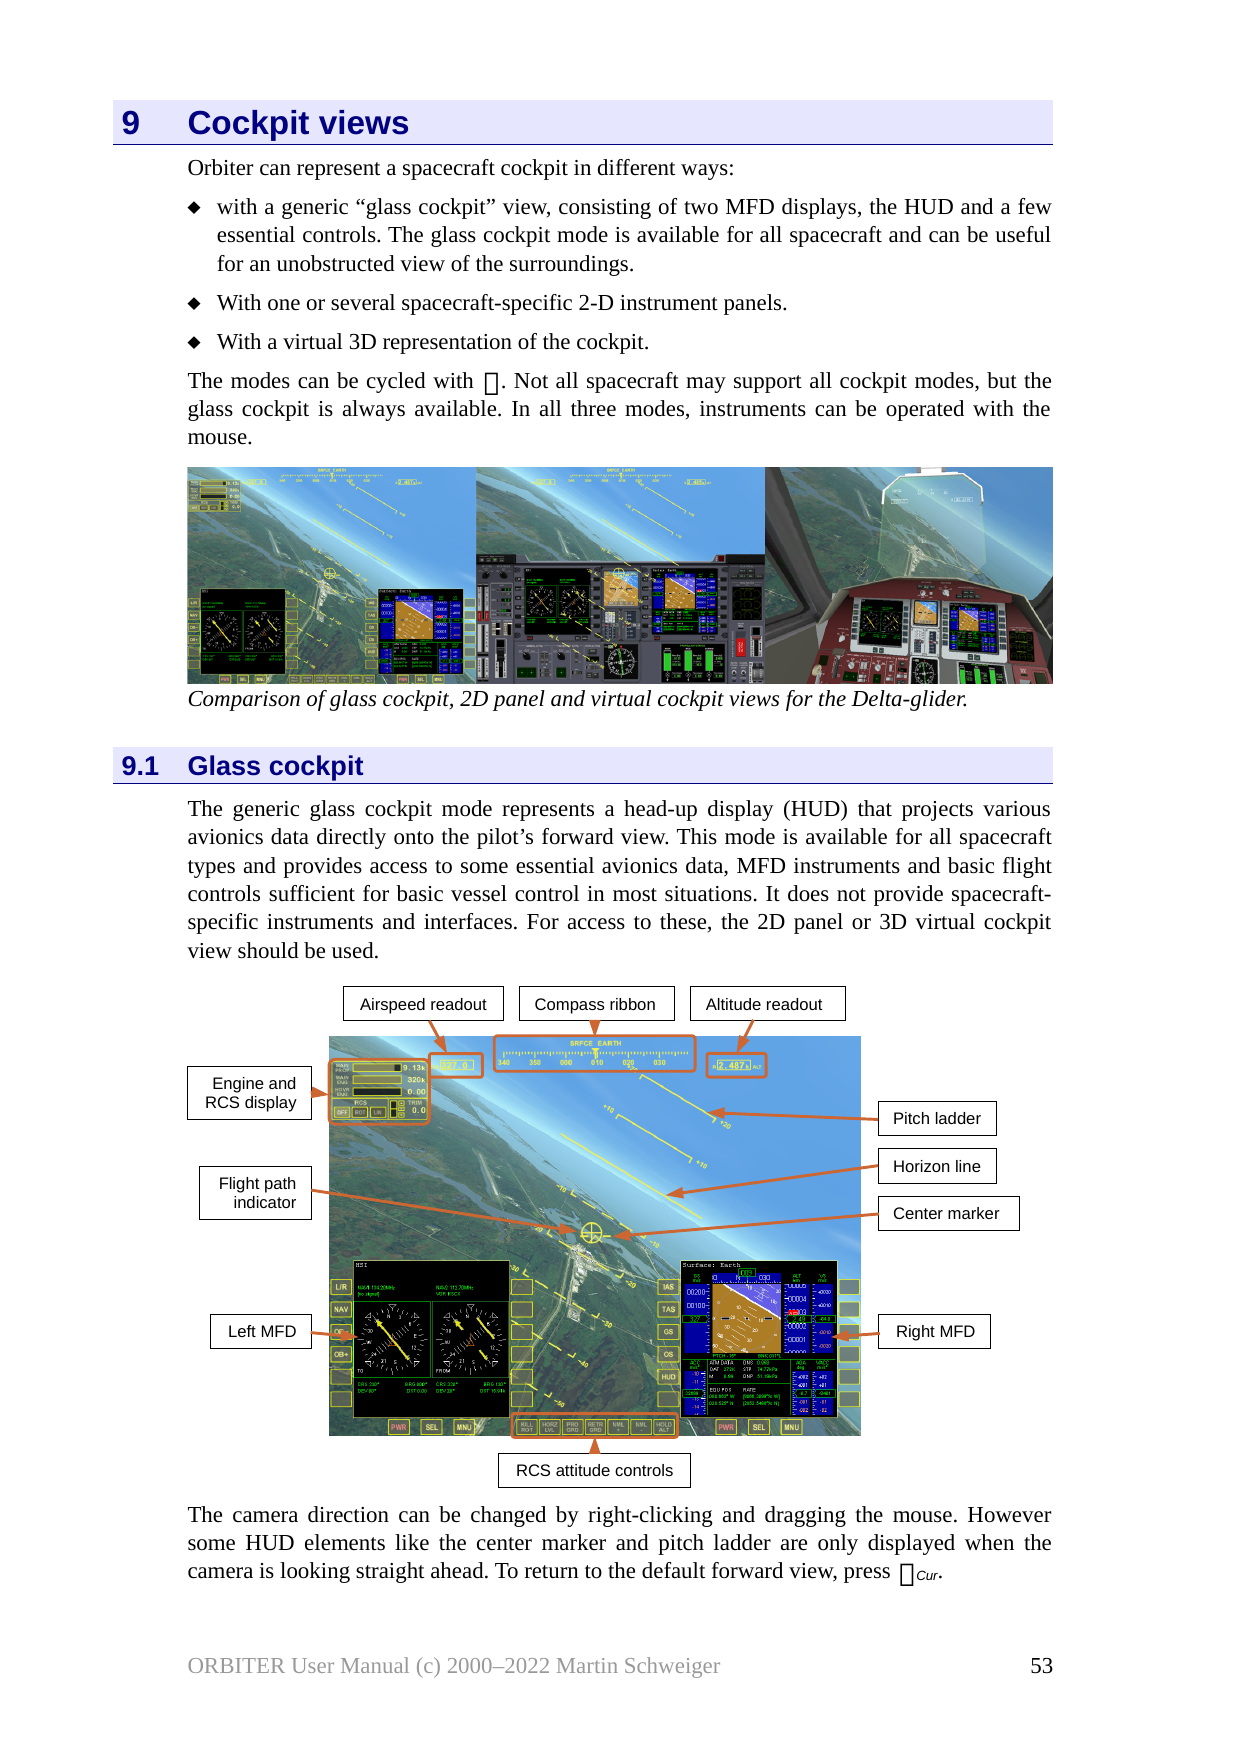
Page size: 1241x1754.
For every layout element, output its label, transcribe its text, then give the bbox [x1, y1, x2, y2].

text Orbiter can represent a spacecraft cockpit in different ways: [187, 153, 1053, 181]
picture [329, 1036, 444, 1060]
text Comparison of glass cockpit, 2D panel and virtual cockpit views for the Delta-glider. [187, 684, 1053, 712]
text [187, 461, 1053, 467]
list with a generic “glass cockpit” view, consisting of two MFD displays, the HUD and a few essential controls. The glass cockpit mode is available for all spacecraft and can be useful for an unobstructed view of the surroundings. [187, 192, 1053, 277]
picture [709, 1055, 764, 1075]
text The generic glass cockpit mode represents a head-up display (HUD) that projects various avionics data directly onto the pilot’s forward view. This mode is available for all spacecraft types and provides access to some essential avionics data, MFD instruments and basic flight controls sufficient for basic vessel control in most situations. It does not provide spacecraft-specific instruments and interfaces. For access to these, the 2D panel or 3D virtual cockpit view should be used. [187, 794, 1053, 964]
subtitle Glass cockpit [113, 747, 1053, 783]
picture [329, 1036, 861, 1436]
text The camera direction can be changed by right-clicking and dragging the mouse. However some HUD elements like the center marker and pitch ladder are only displayed when the camera is looking straight ahead. To return to the default forward view, press Cur. [187, 974, 1053, 1584]
picture [431, 1056, 481, 1075]
picture [514, 1416, 675, 1435]
subtitle Cockpit views [113, 100, 1053, 144]
text The modes can be cycled with . Not all spacecraft may support all cockpit modes, but the glass cockpit is always available. In all three modes, instruments can be operated with the mouse. [187, 365, 1053, 450]
list With one or several spacecraft-specific 2-D instrument panels. [187, 287, 1053, 316]
picture [496, 1038, 693, 1069]
picture [187, 467, 1053, 684]
picture [331, 1061, 428, 1122]
list With a virtual 3D representation of the cockpit. [187, 326, 1053, 355]
